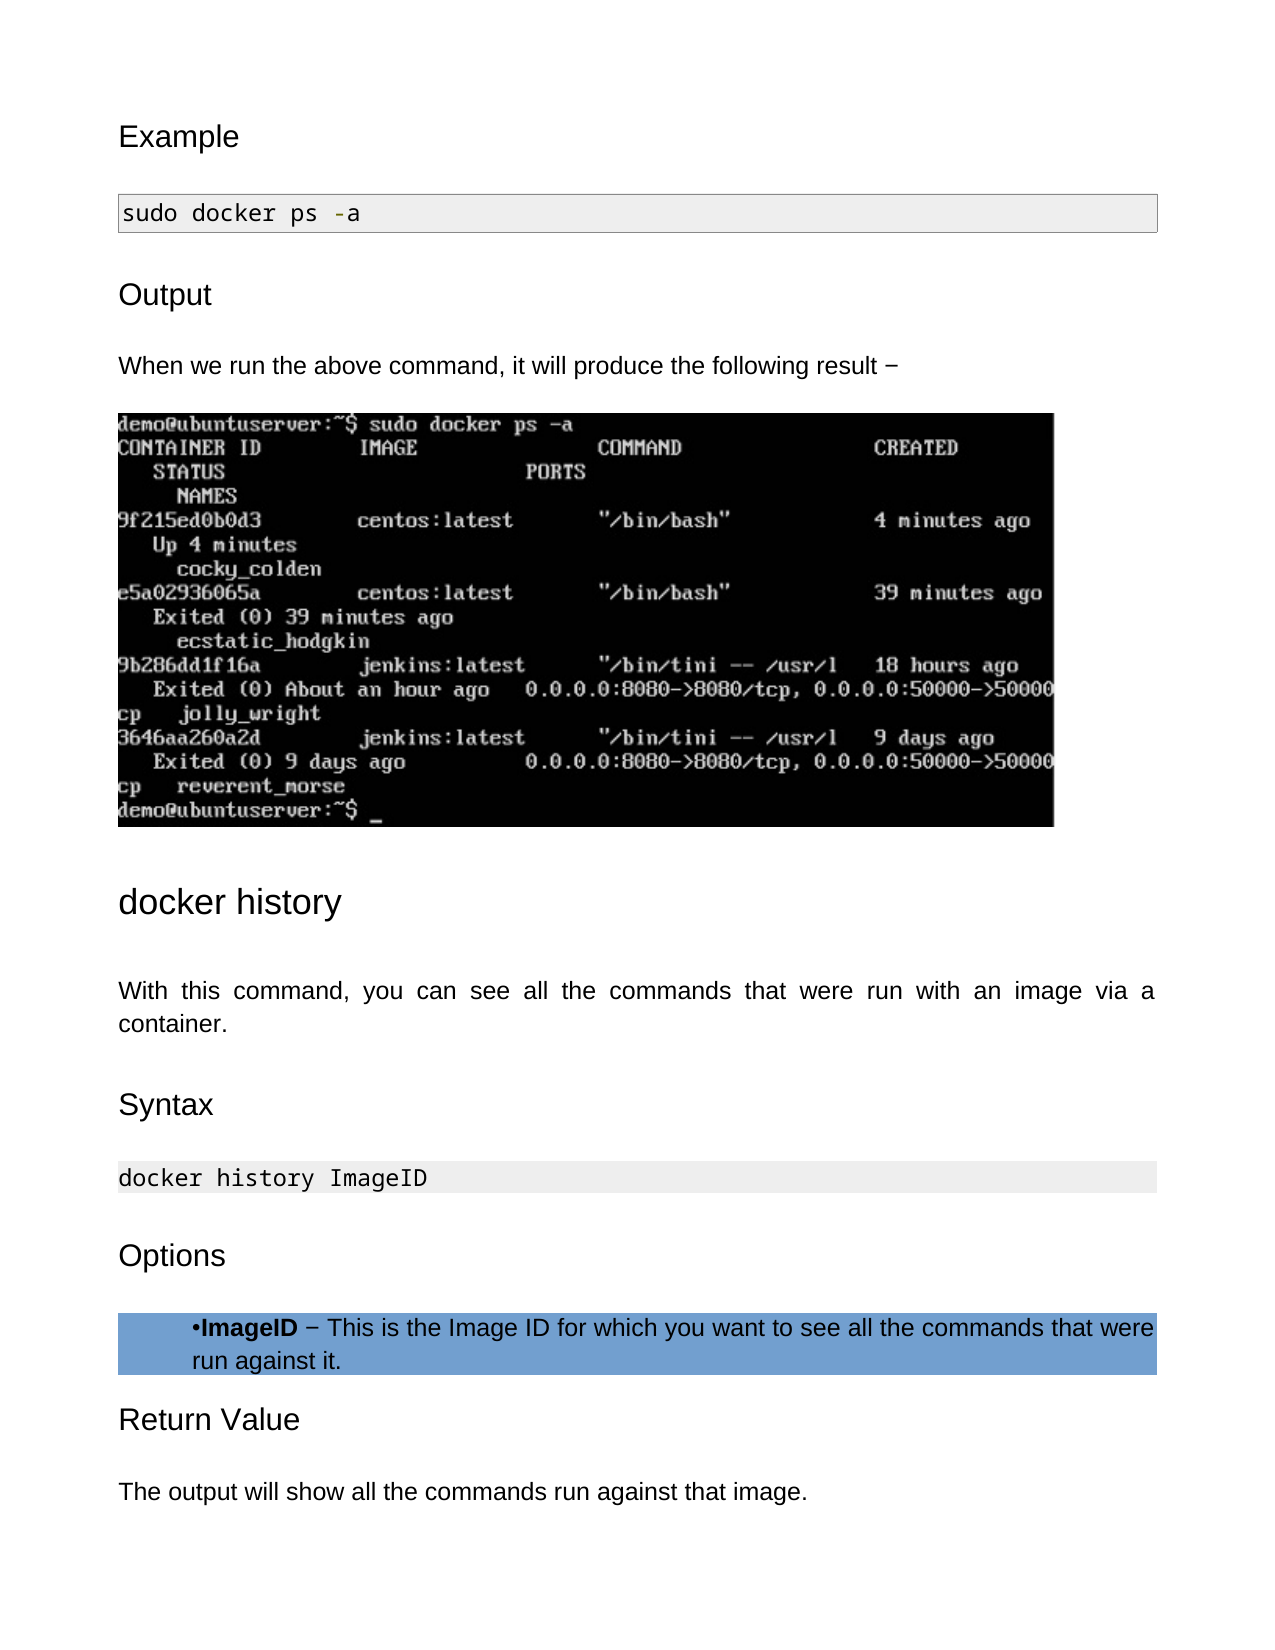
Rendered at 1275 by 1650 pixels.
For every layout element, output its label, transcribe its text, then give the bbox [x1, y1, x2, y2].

text The output will show all the commands run against that image. [118, 1477, 1157, 1505]
subtitle Return Value [118, 1401, 1157, 1437]
subtitle Output [118, 276, 1157, 312]
text With this command, you can see all the commands that were run with an image via a container. [118, 976, 1157, 1038]
subtitle docker history [118, 881, 1157, 922]
text When we run the above command, it will produce the following result − [118, 351, 1157, 380]
subtitle Syntax [118, 1086, 1157, 1122]
list ImageID − This is the Image ID for which you want to see all the commands that were run against it. [118, 1313, 1157, 1375]
text docker history ImageID [118, 1161, 1157, 1193]
text sudo docker ps -a [119, 195, 1157, 232]
subtitle Options [118, 1237, 1157, 1273]
subtitle Example [118, 118, 1157, 154]
picture [118, 413, 1056, 827]
